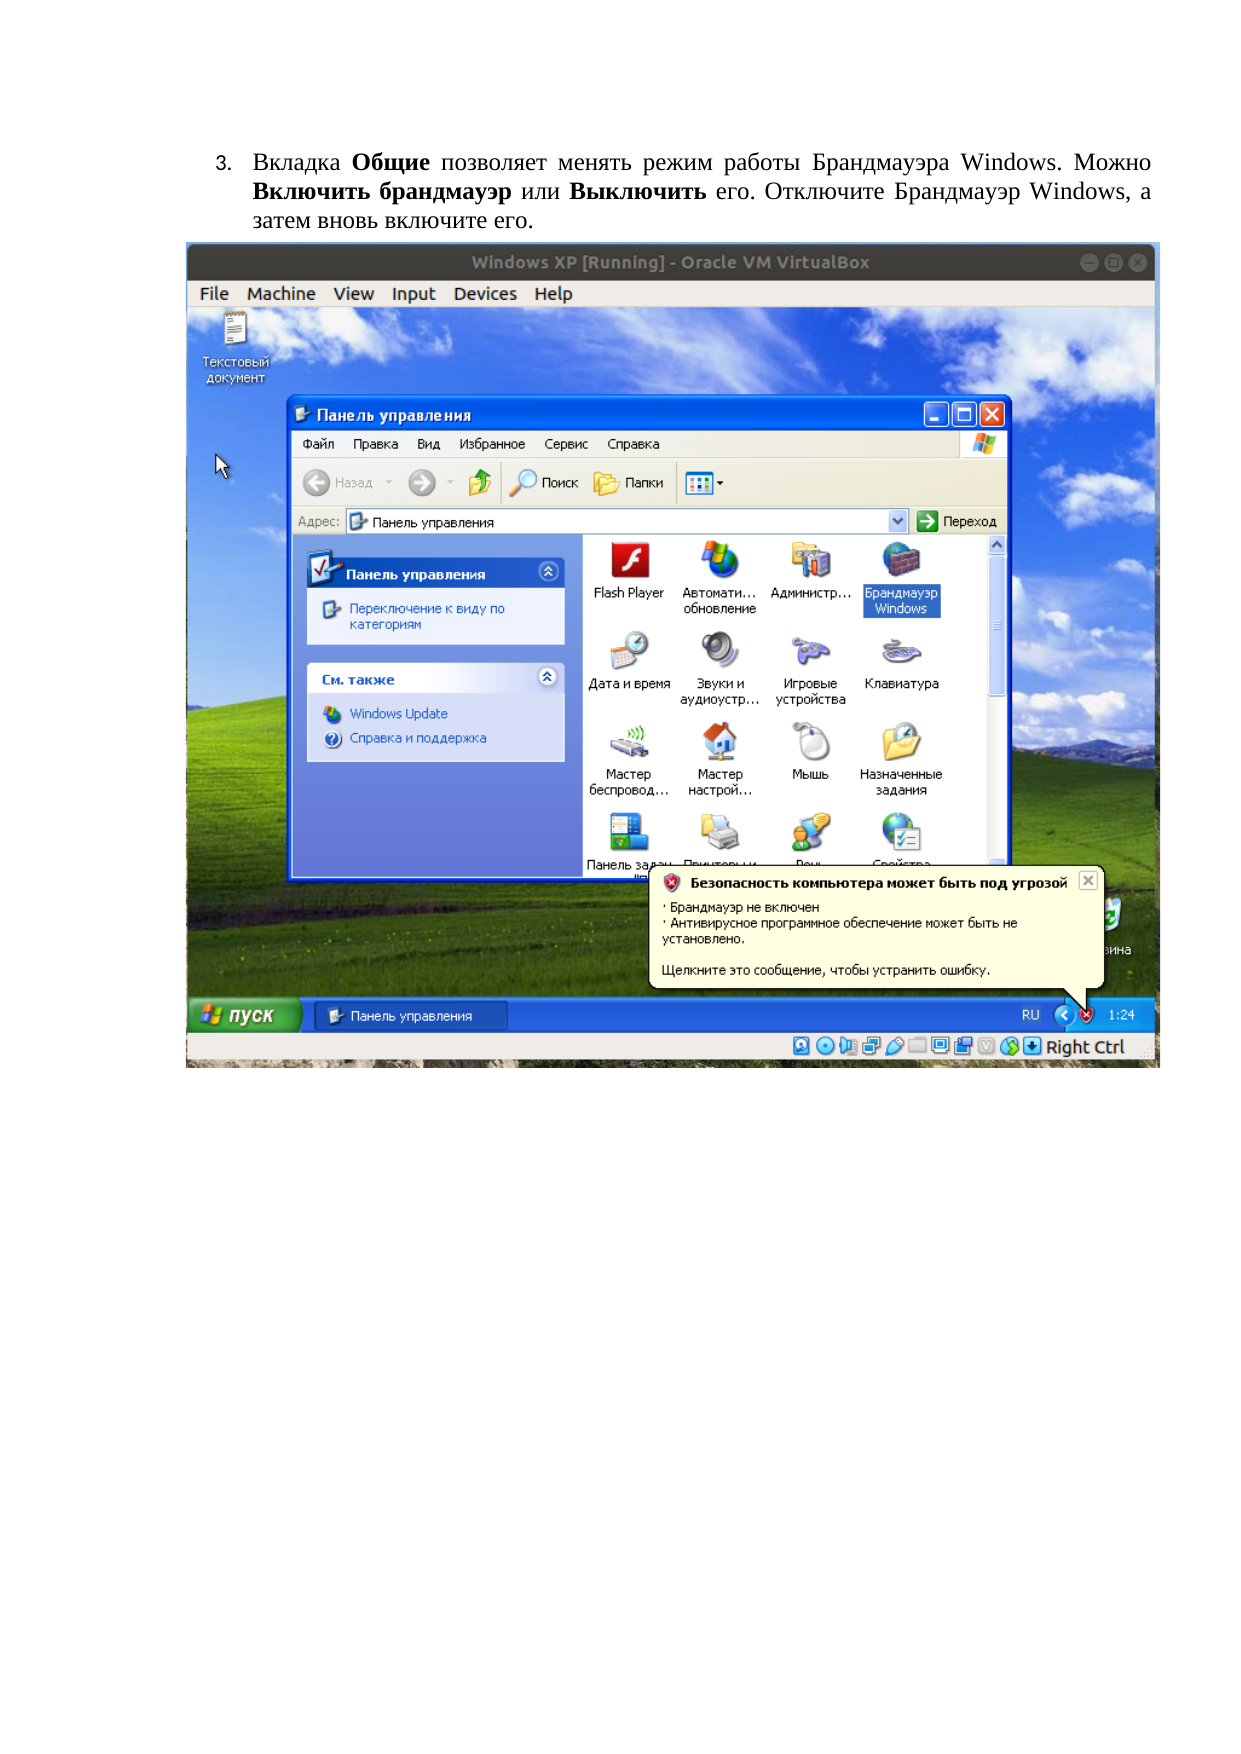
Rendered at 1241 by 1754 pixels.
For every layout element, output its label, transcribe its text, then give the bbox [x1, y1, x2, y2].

picture [185, 242, 1161, 1068]
list Вкладка Общие позволяет менять режим работы Брандмауэра Windows. Можно Включить брандмауэр или Выключить его. Отключите Брандмауэр Windows, а затем вновь включите его. [215, 147, 1152, 234]
